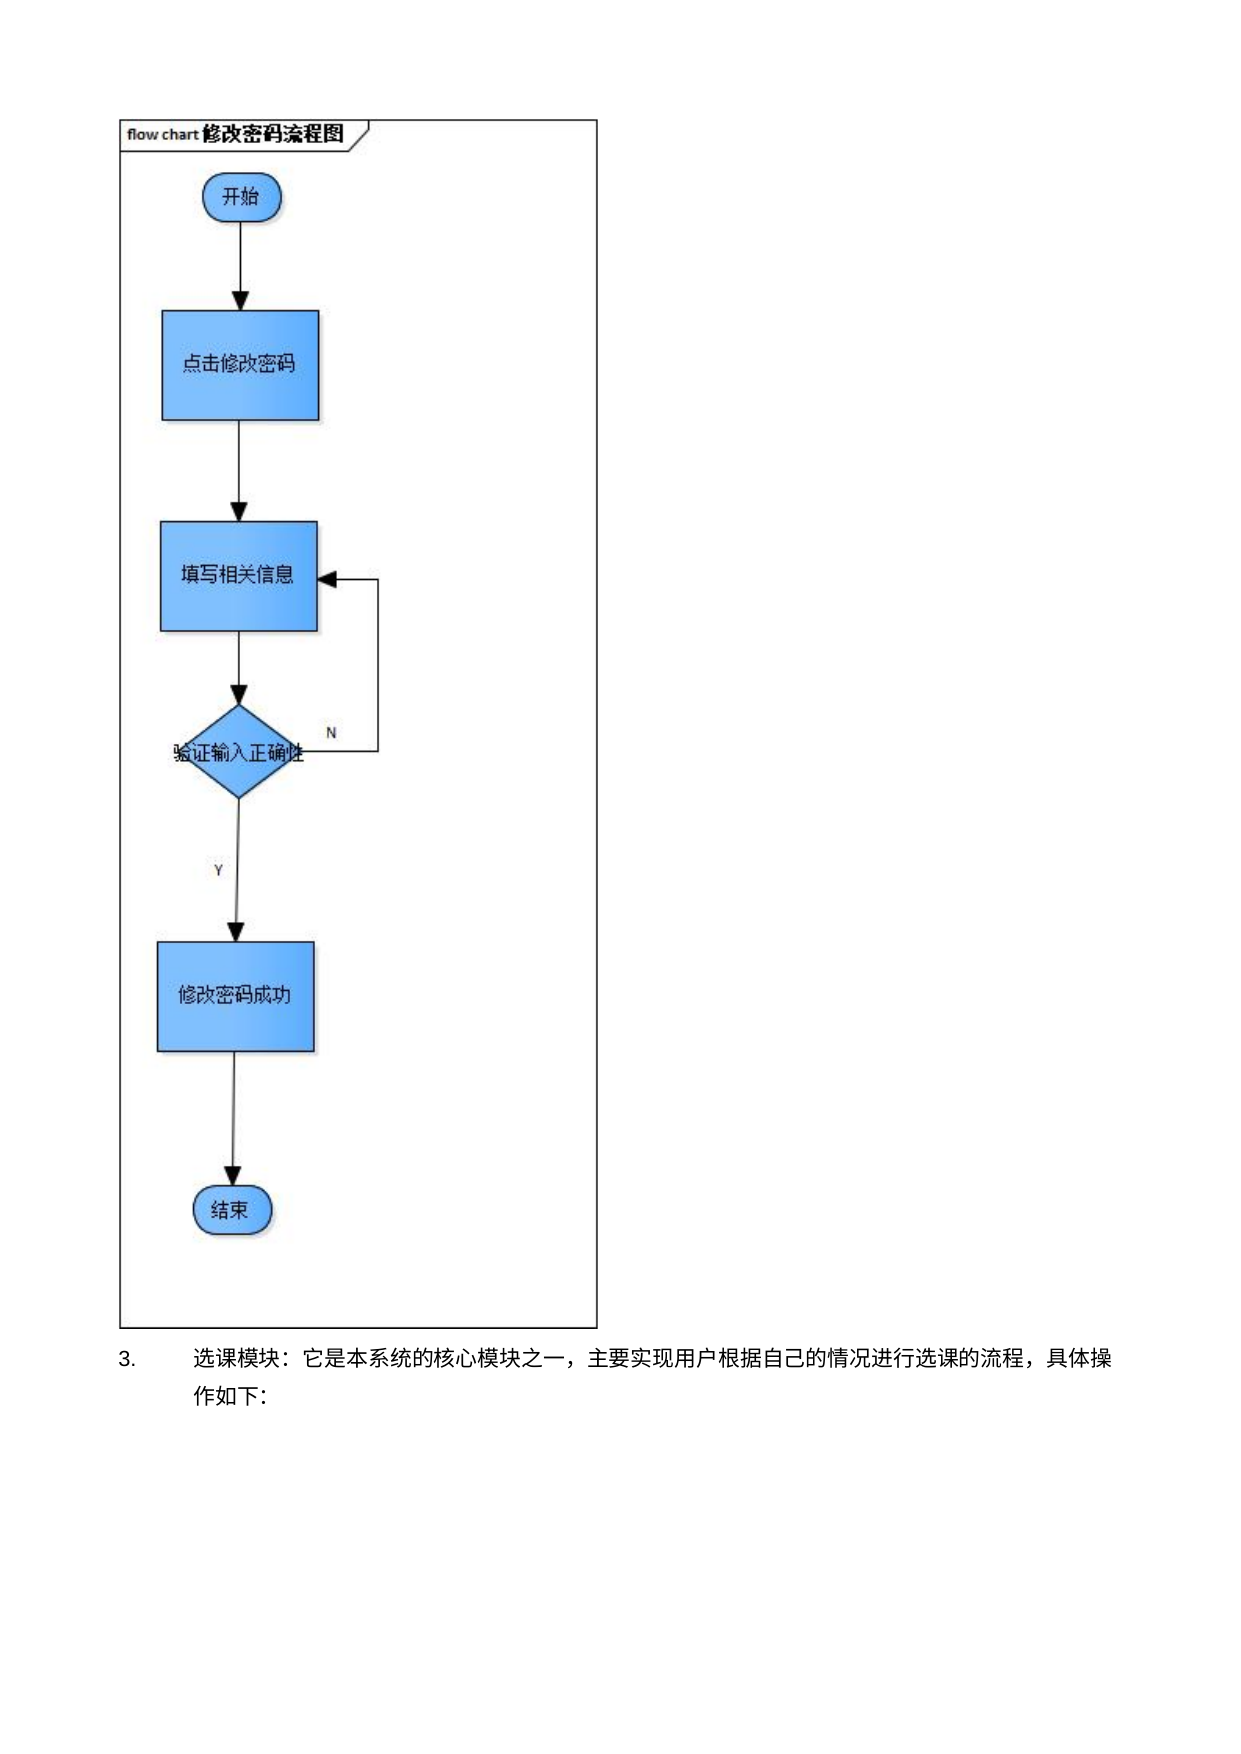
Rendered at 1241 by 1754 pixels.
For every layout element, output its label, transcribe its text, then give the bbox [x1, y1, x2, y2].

subtitle 选课模块：它是本系统的核心模块之一，主要实现用户根据自己的情况进行选课的流程，具体操作如下： [118, 1341, 1122, 1410]
